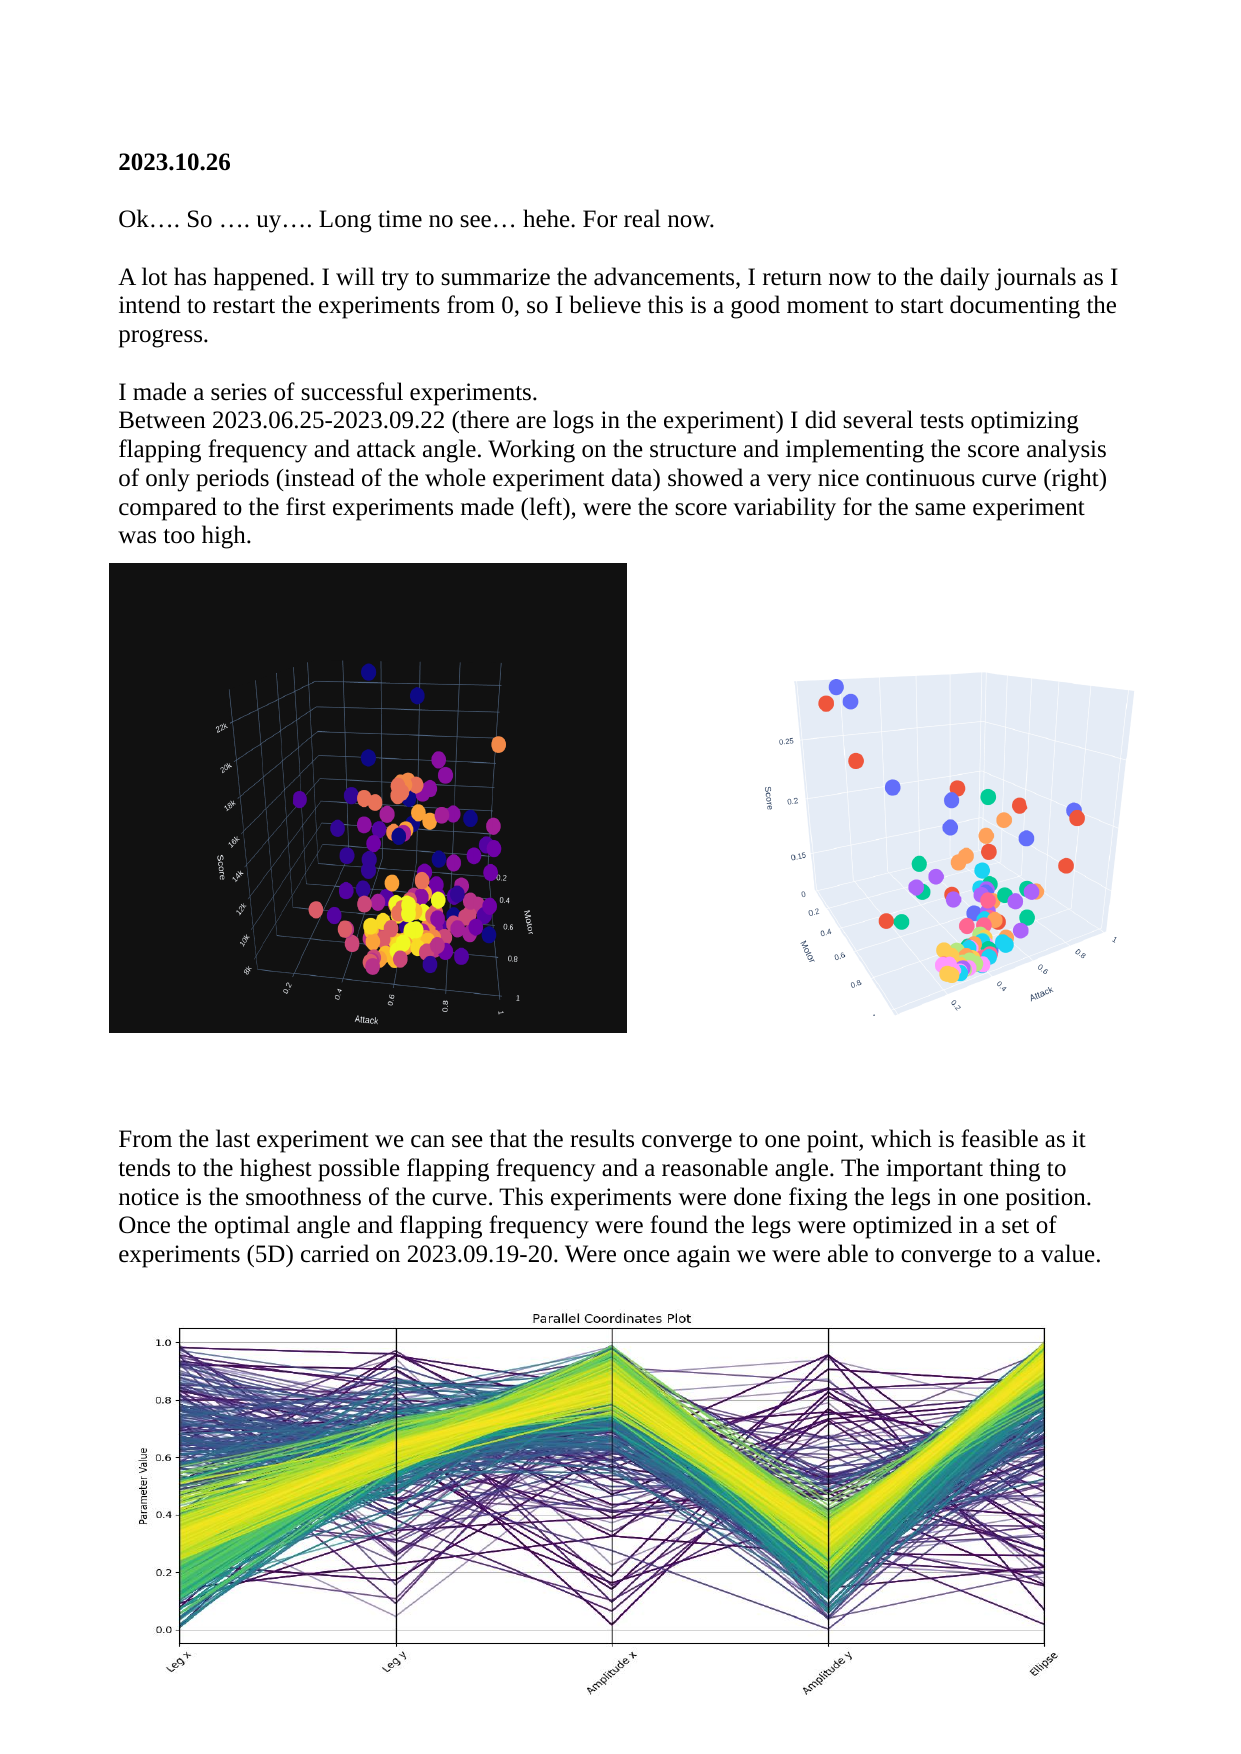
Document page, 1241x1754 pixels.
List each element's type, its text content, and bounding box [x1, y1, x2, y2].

picture [127, 1303, 1072, 1706]
picture [645, 582, 1193, 1023]
text I made a series of successful experiments. [118, 377, 1122, 406]
text From the last experiment we can see that the results converge to one point, which is feasible as it tends to the highest possible flapping frequency and a reasonable angle. The important thing to notice is the smoothness of the curve. This experiments were done fixing the legs in one position. Once the optimal angle and flapping frequency were found the legs were optimized in a set of experiments (5D) carried on 2023.09.19-20. Were once again we were able to converge to a value. [118, 1124, 1122, 1268]
text Ok…. So …. uy…. Long time no see… hehe. For real now. [118, 204, 1122, 233]
text A lot has happened. I will try to summarize the advancements, I return now to the daily journals as I intend to restart the experiments from 0, so I believe this is a good moment to start documenting the progress. [118, 262, 1122, 348]
text Between 2023.06.25-2023.09.22 (there are logs in the experiment) I did several tests optimizing flapping frequency and attack angle. Working on the structure and implementing the score analysis of only periods (instead of the whole experiment data) showed a very nice continuous curve (right) compared to the first experiments made (left), were the score variability for the same experiment was too high. [118, 406, 1122, 549]
text 2023.10.26 [118, 147, 1122, 176]
picture [109, 563, 627, 1033]
